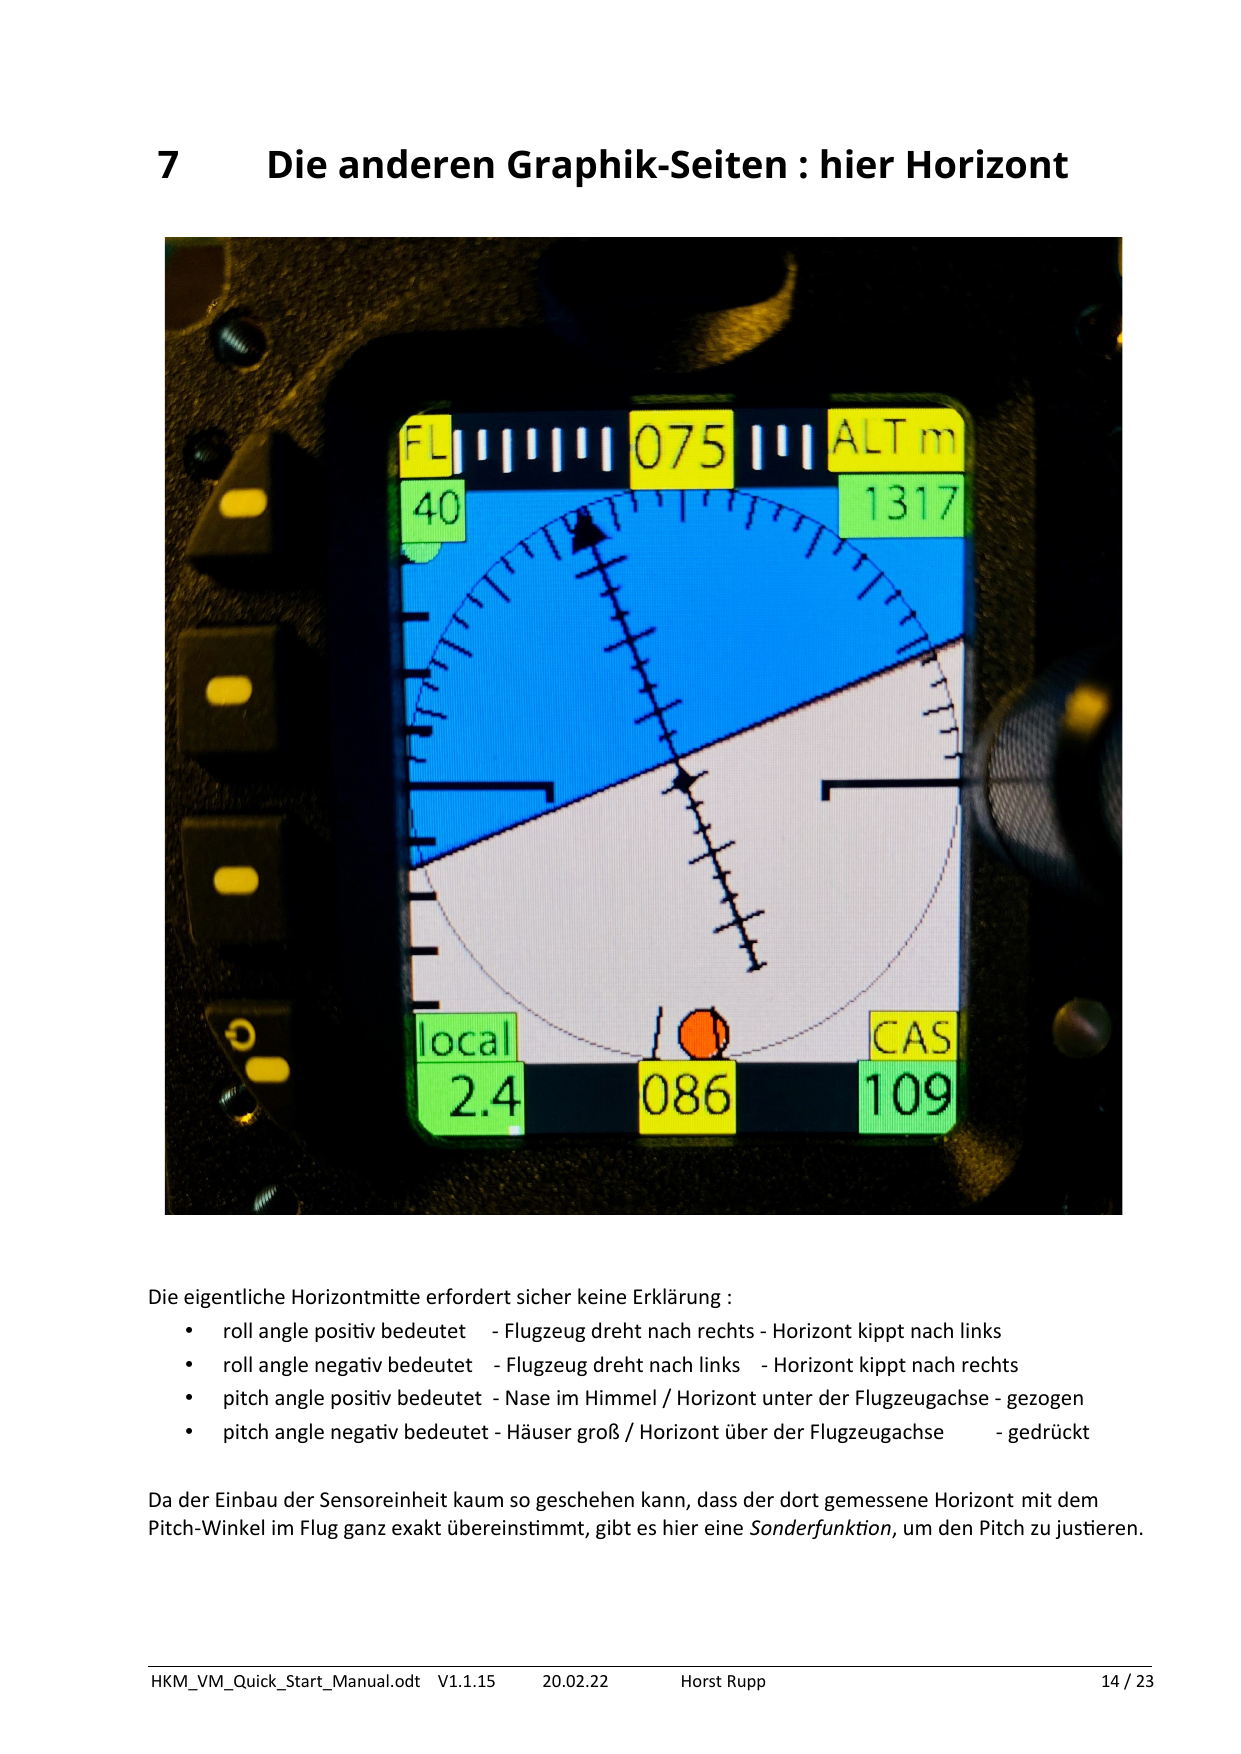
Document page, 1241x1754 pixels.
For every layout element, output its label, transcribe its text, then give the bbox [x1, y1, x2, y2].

subtitle Die anderen Graphik-Seiten : hier Horizont [148, 138, 1128, 190]
picture [164, 237, 1123, 1215]
list pitch angle positiv bedeutet - Nase im Himmel / Horizont unter der Flugzeugachse - gezogen [185, 1383, 1152, 1412]
list roll angle negativ bedeutet - Flugzeug dreht nach links - Horizont kippt nach rechts [185, 1350, 1152, 1378]
text Die eigentliche Horizontmitte erfordert sicher keine Erklärung : [148, 1282, 1152, 1310]
list roll angle positiv bedeutet - Flugzeug dreht nach rechts - Horizont kippt nach links [185, 1316, 1152, 1344]
text Da der Einbau der Sensoreinheit kaum so geschehen kann, dass der dort gemessene Horizont mit dem Pitch-Winkel im Flug ganz exakt übereinstimmt, gibt es hier eine Sonderfunktion, um den Pitch zu justieren. [148, 1485, 1152, 1541]
list pitch angle negativ bedeutet - Häuser groß / Horizont über der Flugzeugachse - gedrückt [185, 1417, 1152, 1445]
